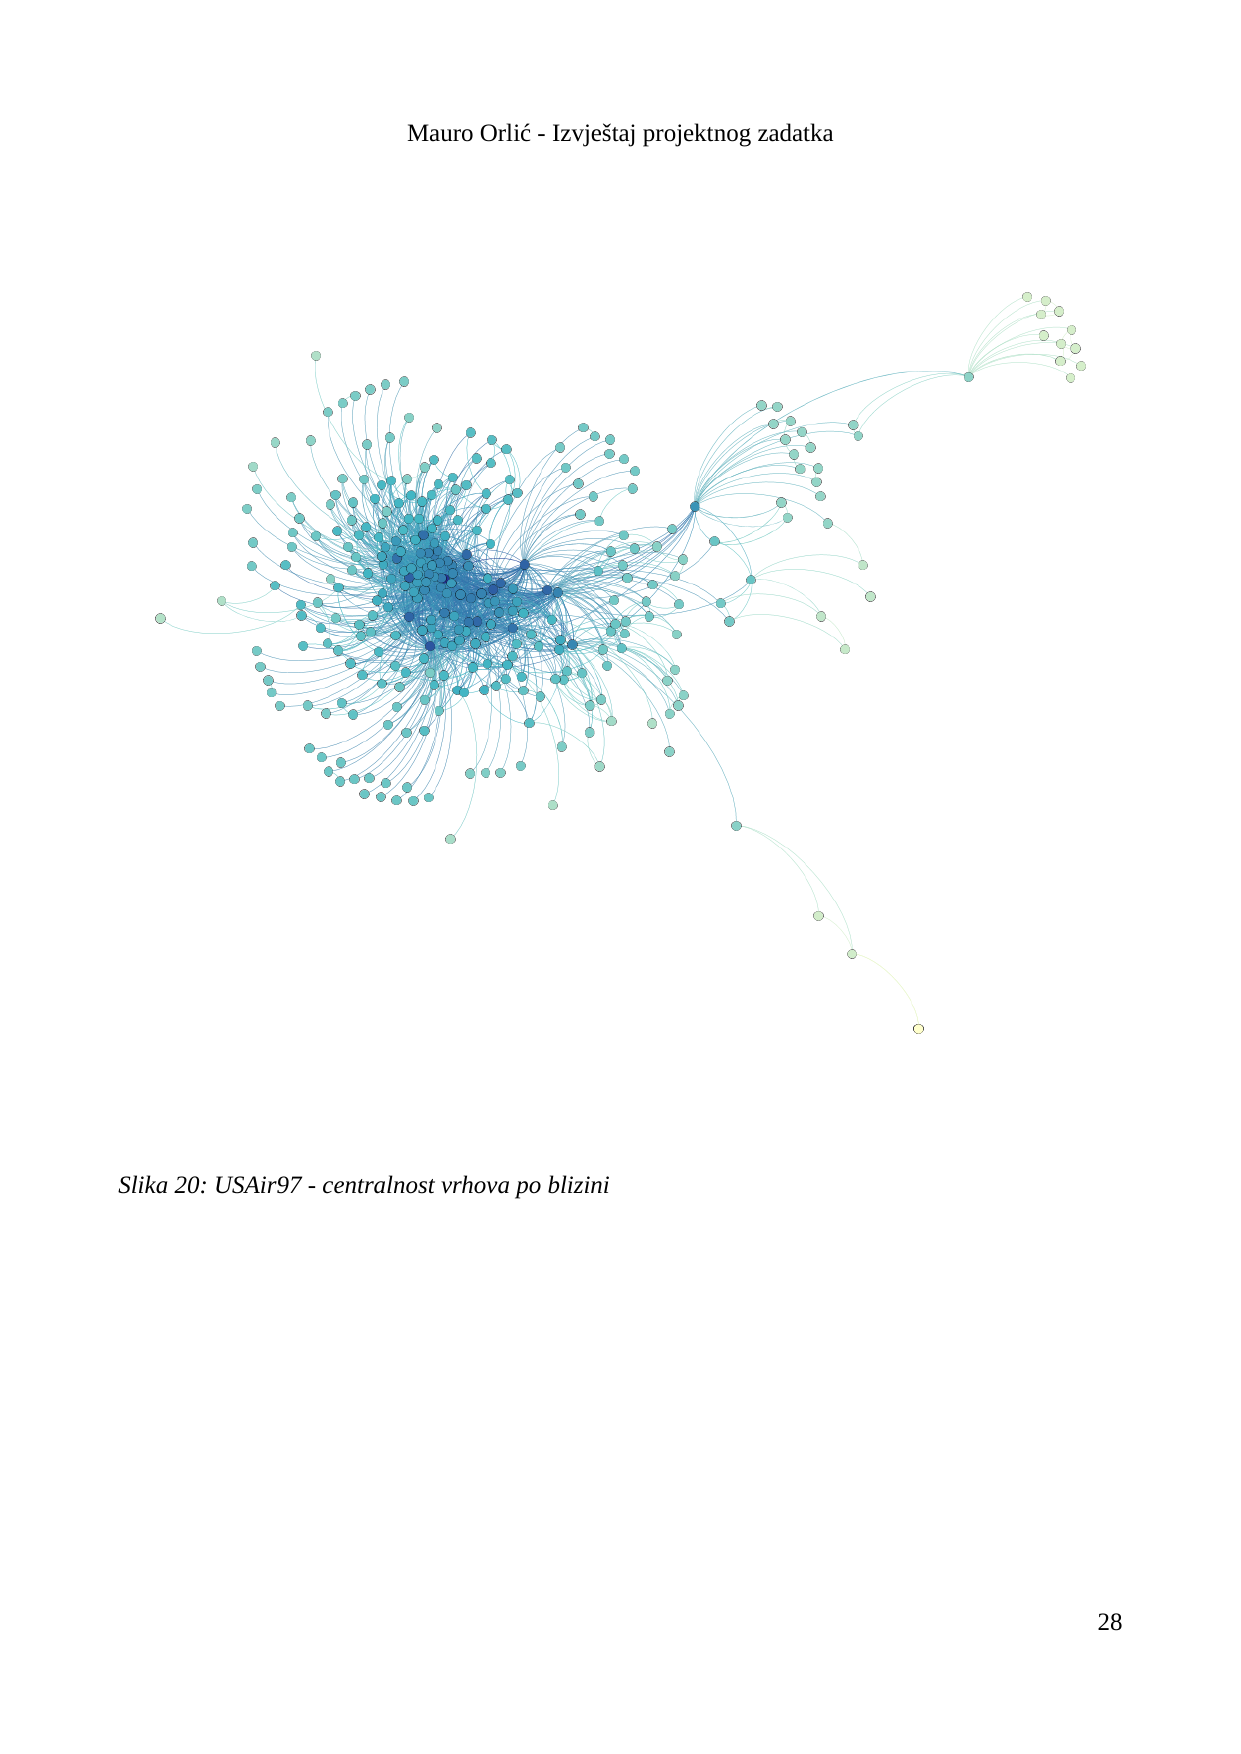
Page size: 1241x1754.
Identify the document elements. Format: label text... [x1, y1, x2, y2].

picture [118, 160, 1123, 1165]
text Slika 20: USAir97 - centralnost vrhova po blizini [118, 1165, 1122, 1198]
